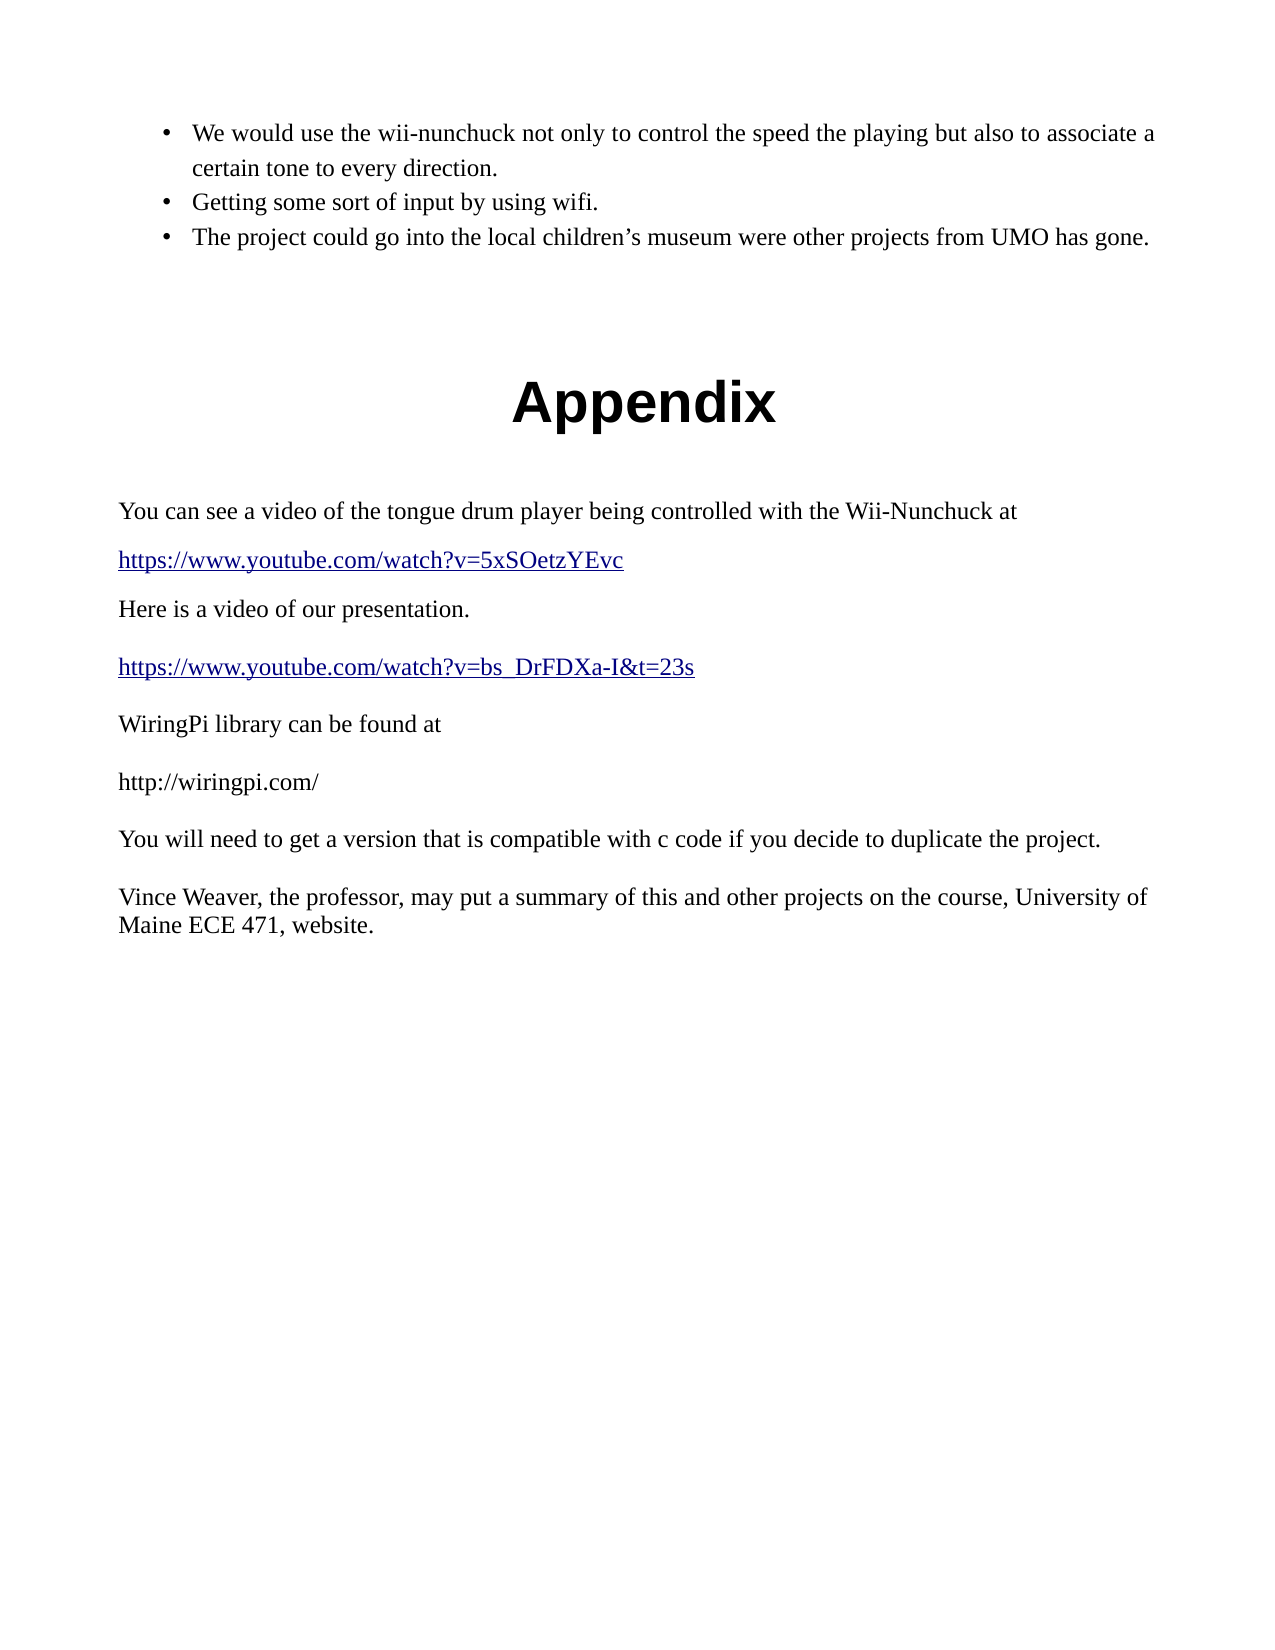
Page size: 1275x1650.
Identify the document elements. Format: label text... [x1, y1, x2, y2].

list The project could go into the local children’s museum were other projects from UMO has gone. [162, 222, 1157, 250]
text Vince Weaver, the professor, may put a summary of this and other projects on the course, University of Maine ECE 471, website. [118, 882, 1157, 939]
text You will need to get a version that is compatible with c code if you decide to duplicate the project. [118, 824, 1157, 853]
list We would use the wii-nunchuck not only to control the speed the playing but also to associate a certain tone to every direction. [162, 118, 1157, 181]
title Appendix [118, 367, 1157, 434]
text WiringPi library can be found at [118, 709, 1157, 738]
text http://wiringpi.com/ [118, 767, 1157, 795]
text https://www.youtube.com/watch?v=bs_DrFDXa-I&t=23s [118, 652, 1157, 680]
text You can see a video of the tongue drum player being controlled with the Wii-Nunchuck at [118, 496, 1157, 525]
list Getting some sort of input by using wifi. [162, 187, 1157, 216]
text Here is a video of our presentation. [118, 594, 1157, 623]
text https://www.youtube.com/watch?v=5xSOetzYEvc [118, 545, 1157, 574]
